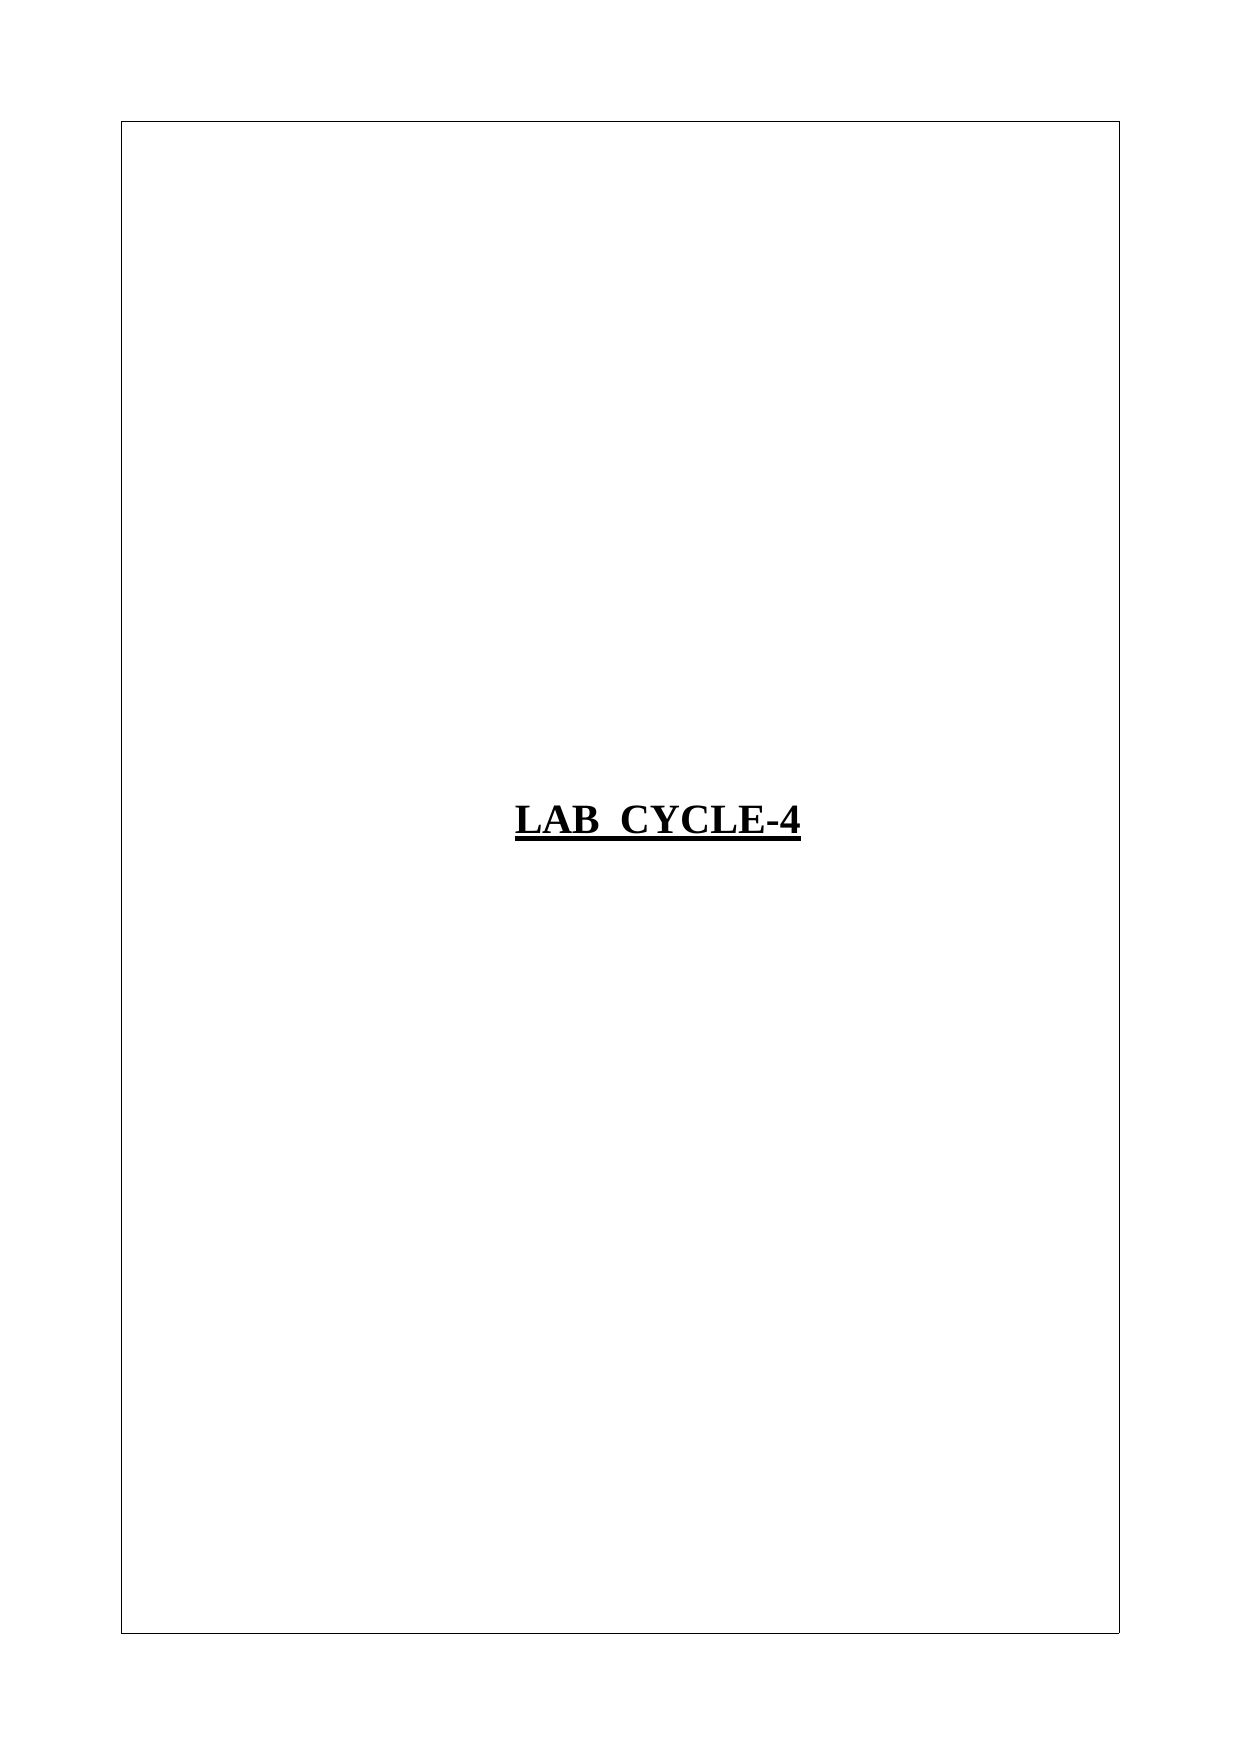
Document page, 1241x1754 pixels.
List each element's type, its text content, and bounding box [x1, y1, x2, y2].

text LAB CYCLE-4 [199, 795, 1116, 843]
